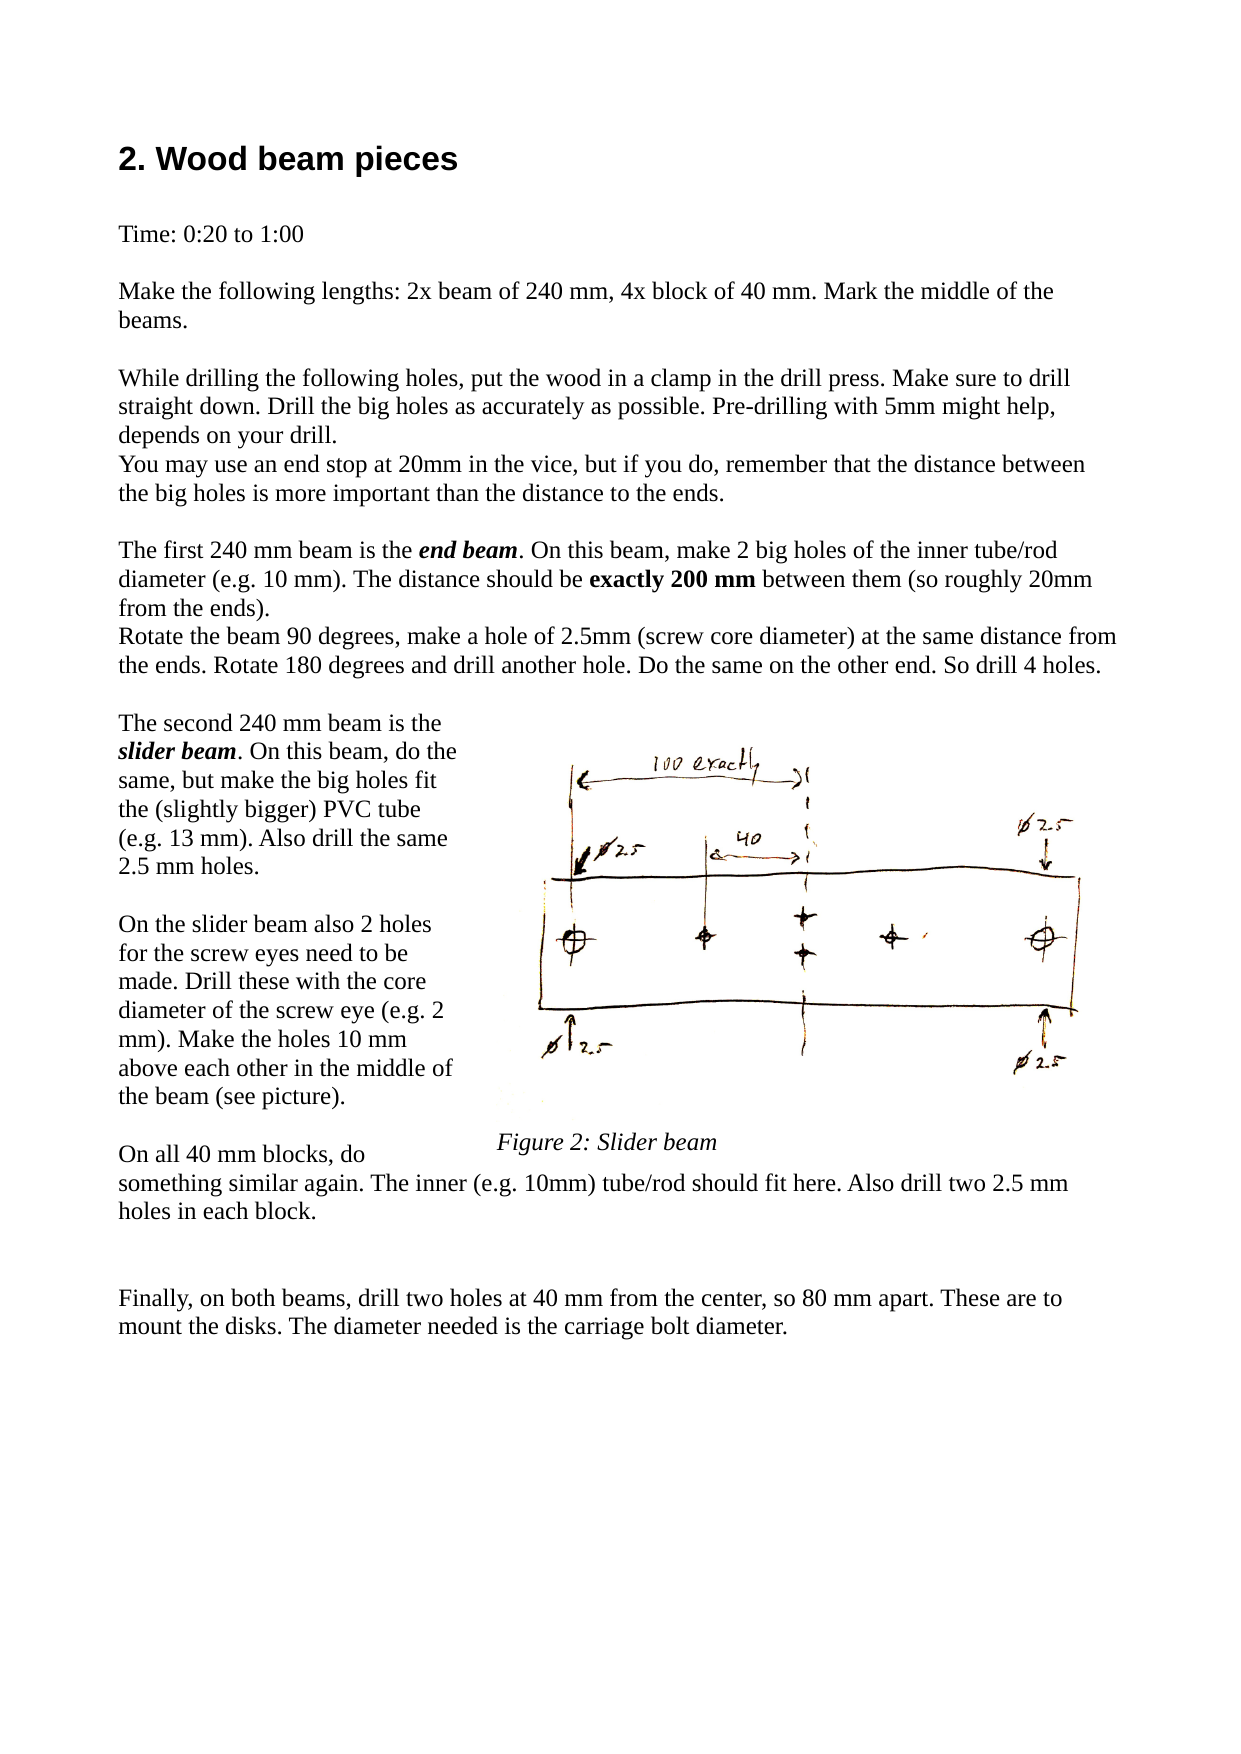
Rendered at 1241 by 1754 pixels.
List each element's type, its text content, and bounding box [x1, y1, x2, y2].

text You may use an end stop at 20mm in the vice, but if you do, remember that the distance between the big holes is more important than the distance to the ends. [118, 449, 1122, 506]
text The first 240 mm beam is the end beam. On this beam, make 2 big holes of the inner tube/rod diameter (e.g. 10 mm). The distance should be exactly 200 mm between them (so roughly 20mm from the ends). [118, 535, 1122, 621]
text Make the following lengths: 2x beam of 240 mm, 4x block of 40 mm. Mark the middle of the beams. [118, 276, 1122, 334]
subtitle 2. Wood beam pieces [118, 139, 1122, 178]
text While drilling the following holes, put the wood in a clamp in the drill press. Make sure to drill straight down. Drill the big holes as accurately as possible. Pre-drilling with 5mm might help, depends on your drill. [118, 363, 1122, 449]
text On the slider beam also 2 holes for the screw eyes need to be made. Drill these with the core diameter of the screw eye (e.g. 2 mm). Make the holes 10 mm above each other in the middle of the beam (see picture). [118, 909, 496, 1110]
text Finally, on both beams, drill two holes at 40 mm from the center, so 80 mm apart. These are to mount the disks. The diameter needed is the carriage bolt diameter. [118, 1283, 1122, 1340]
text The second 240 mm beam is the slider beam. On this beam, do the same, but make the big holes fit the (slightly bigger) PVC tube (e.g. 13 mm). Also drill the same 2.5 mm holes. [118, 708, 1122, 880]
text Time: 0:20 to 1:00 [118, 219, 1122, 248]
text On all 40 mm blocks, do something similar again. The inner (e.g. 10mm) tube/rod should fit here. Also drill two 2.5 mm holes in each block. [118, 1139, 1122, 1225]
text Figure 2: Slider beam [497, 1122, 1114, 1155]
text Rotate the beam 90 degrees, make a hole of 2.5mm (screw core diameter) at the same distance from the ends. Rotate 180 degrees and drill another hole. Do the same on the other end. So drill 4 holes. [118, 621, 1122, 679]
picture [496, 722, 1114, 1122]
